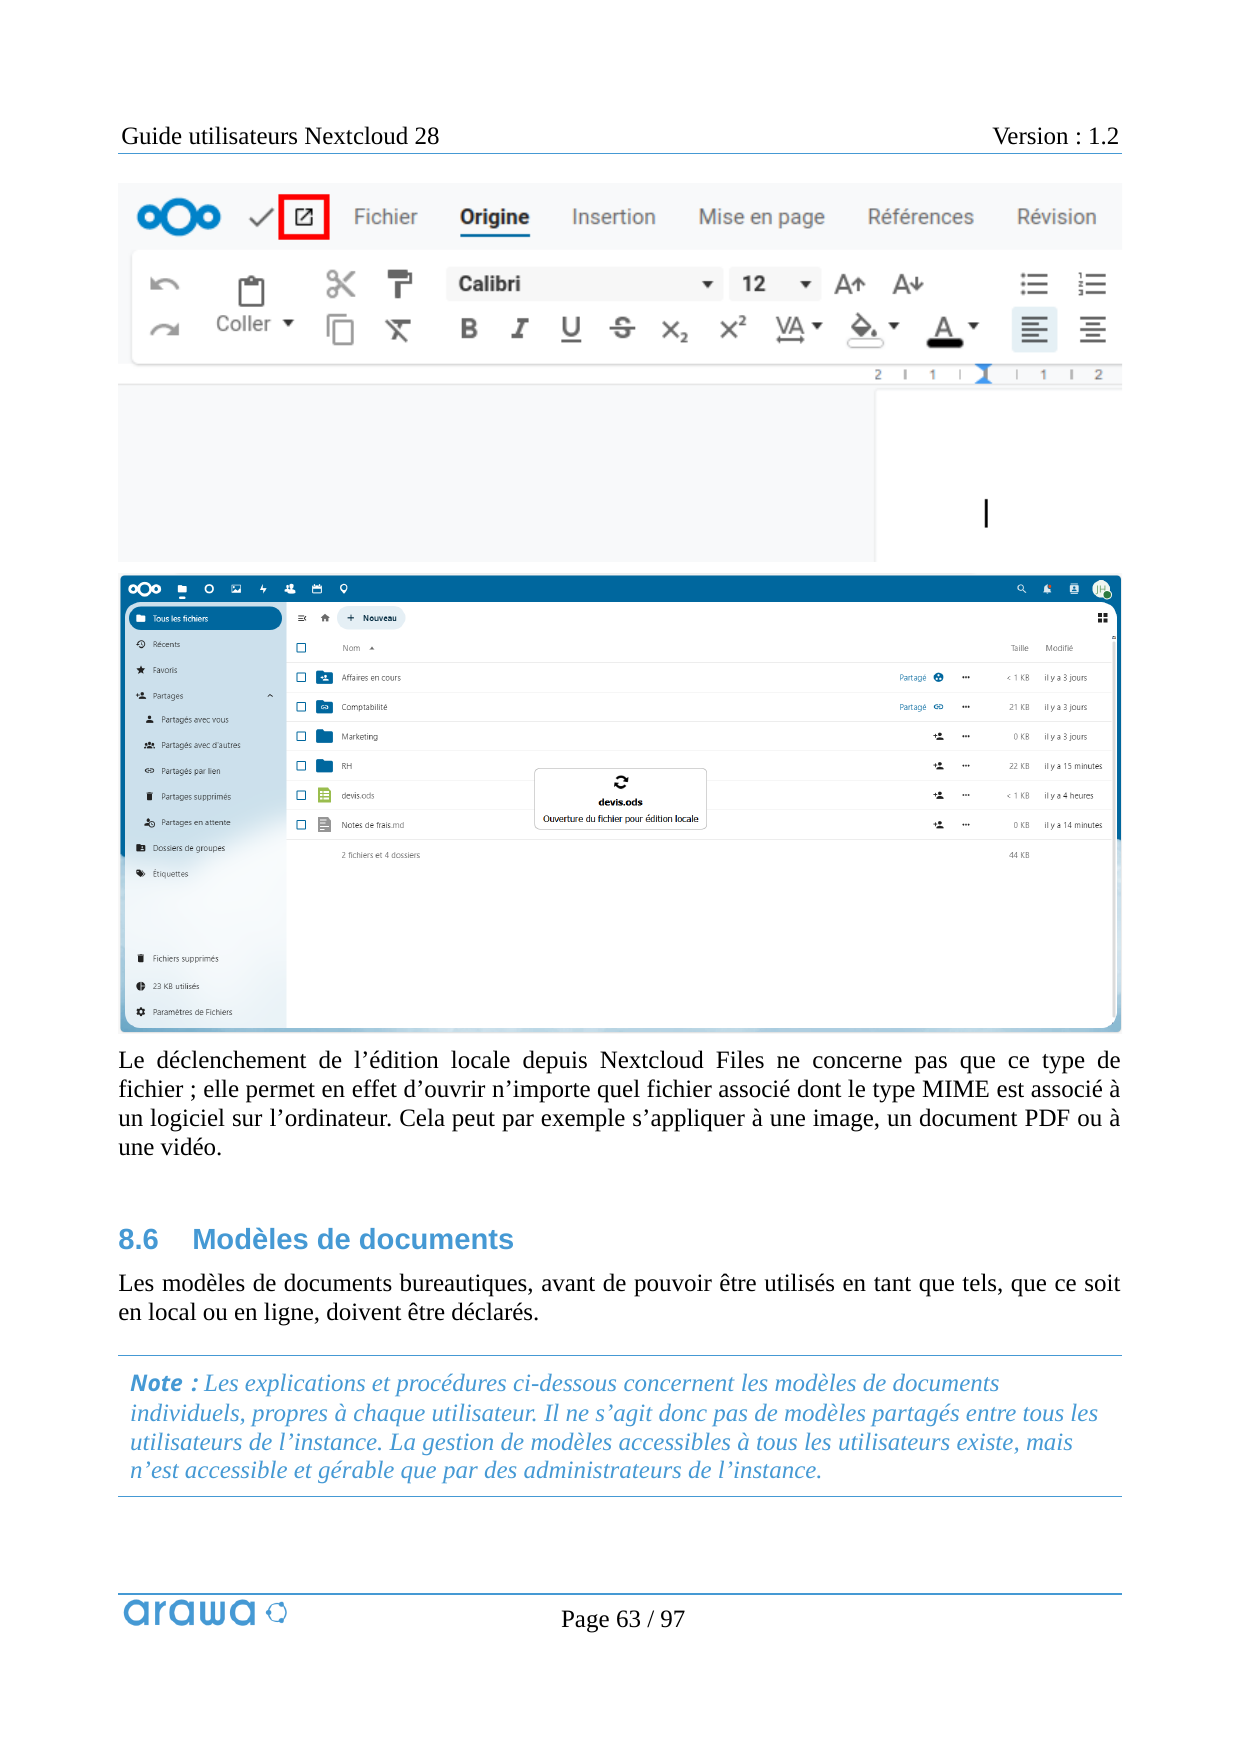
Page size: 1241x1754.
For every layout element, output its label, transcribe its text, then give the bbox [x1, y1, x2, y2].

picture [118, 573, 1123, 1034]
text Les modèles de documents bureautiques, avant de pouvoir être utilisés en tant que tels, que ce soit en local ou en ligne, doivent être déclarés. [118, 1268, 1122, 1325]
text Le déclenchement de l’édition locale depuis Nextcloud Files ne concerne pas que ce type de fichier ; elle permet en effet d’ouvrir n’importe quel fichier associé dont le type MIME est associé à un logiciel sur l’ordinateur. Cela peut par exemple s’appliquer à une image, un document PDF ou à une vidéo. [118, 1045, 1122, 1160]
picture [121, 1597, 290, 1628]
picture [118, 183, 1123, 562]
subtitle Modèles de documents [118, 1222, 1122, 1255]
text Note : Les explications et procédures ci-dessous concernent les modèles de documents individuels, propres à chaque utilisateur. Il ne s’agit donc pas de modèles partagés entre tous les utilisateurs de l’instance. La gestion de modèles accessibles à tous les utilisateurs existe, mais n’est accessible et gérable que par des administrateurs de l’instance. [118, 1356, 1122, 1496]
